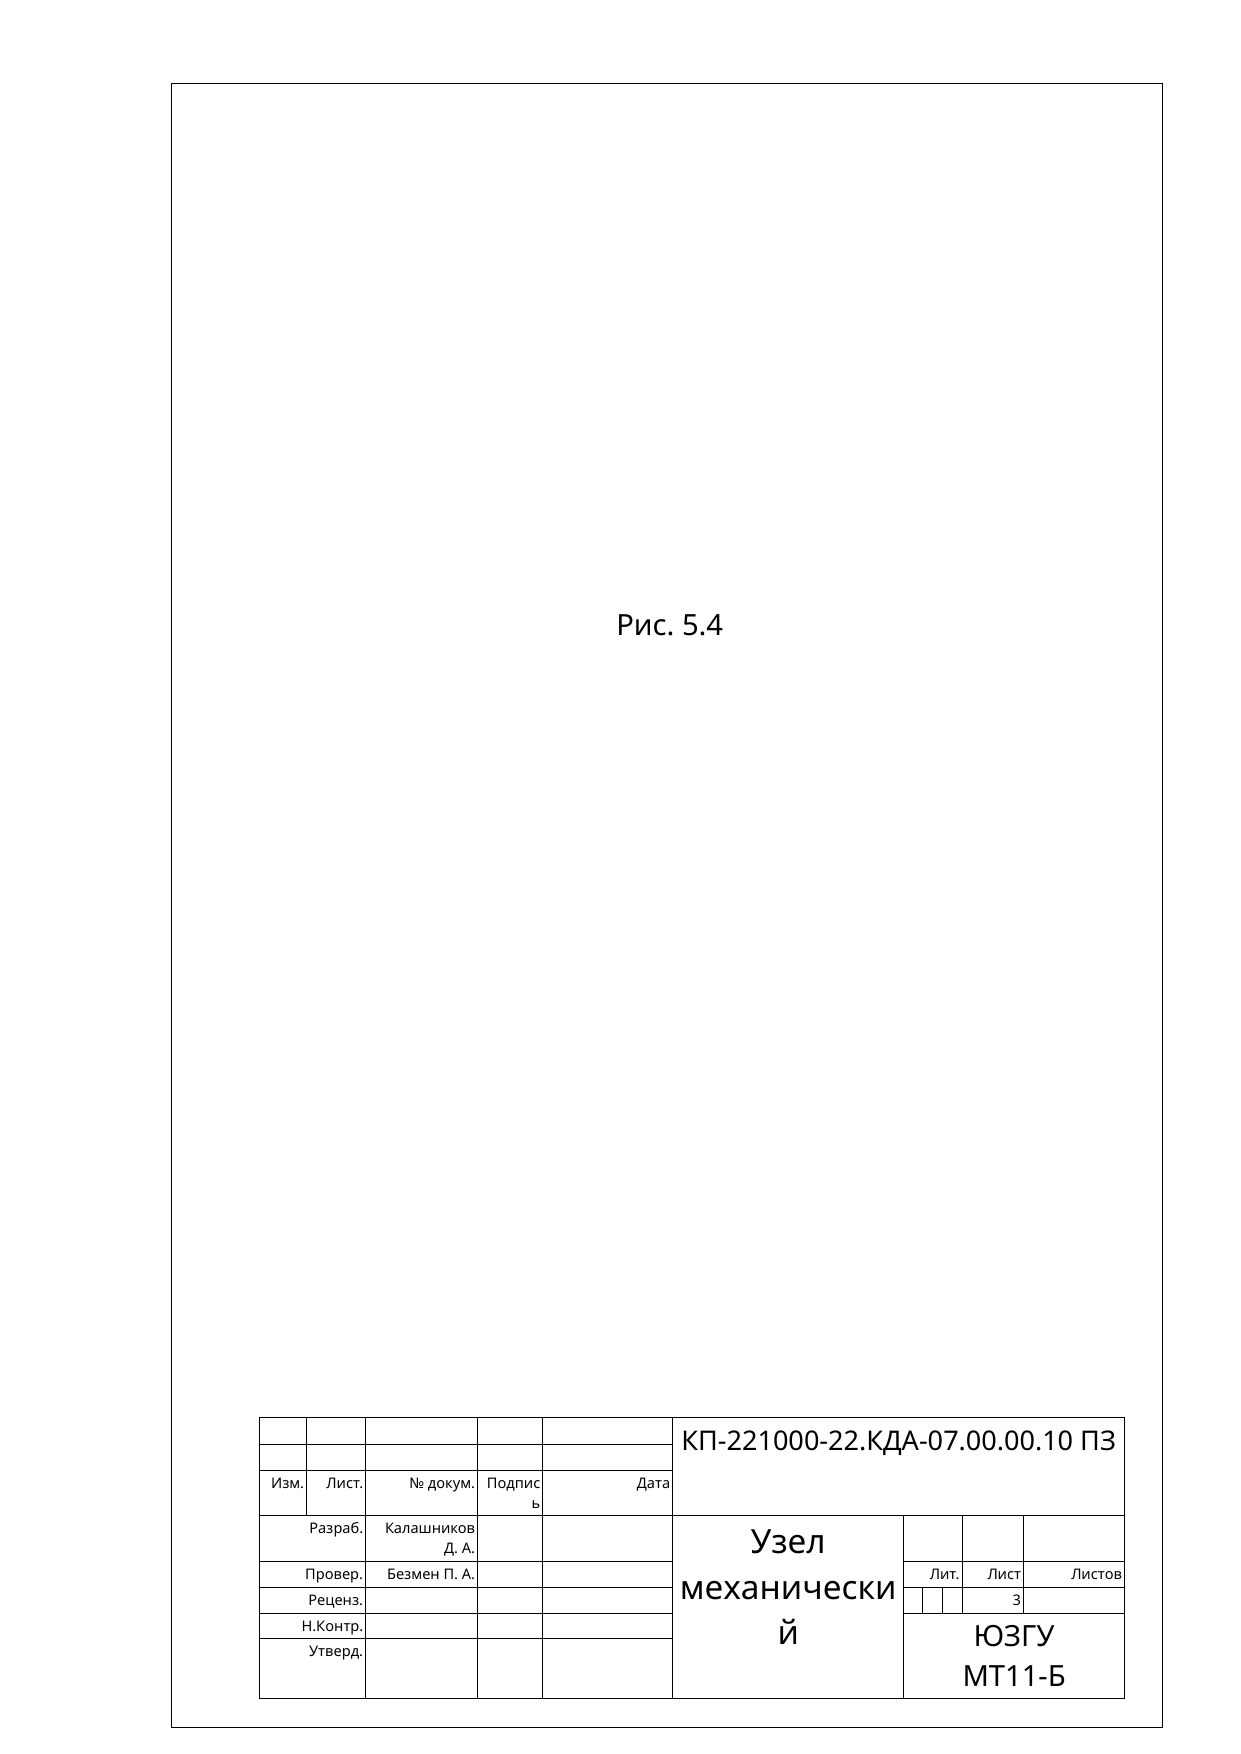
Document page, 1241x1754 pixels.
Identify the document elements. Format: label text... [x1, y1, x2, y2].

text Рис. 5.4 [216, 604, 1123, 643]
